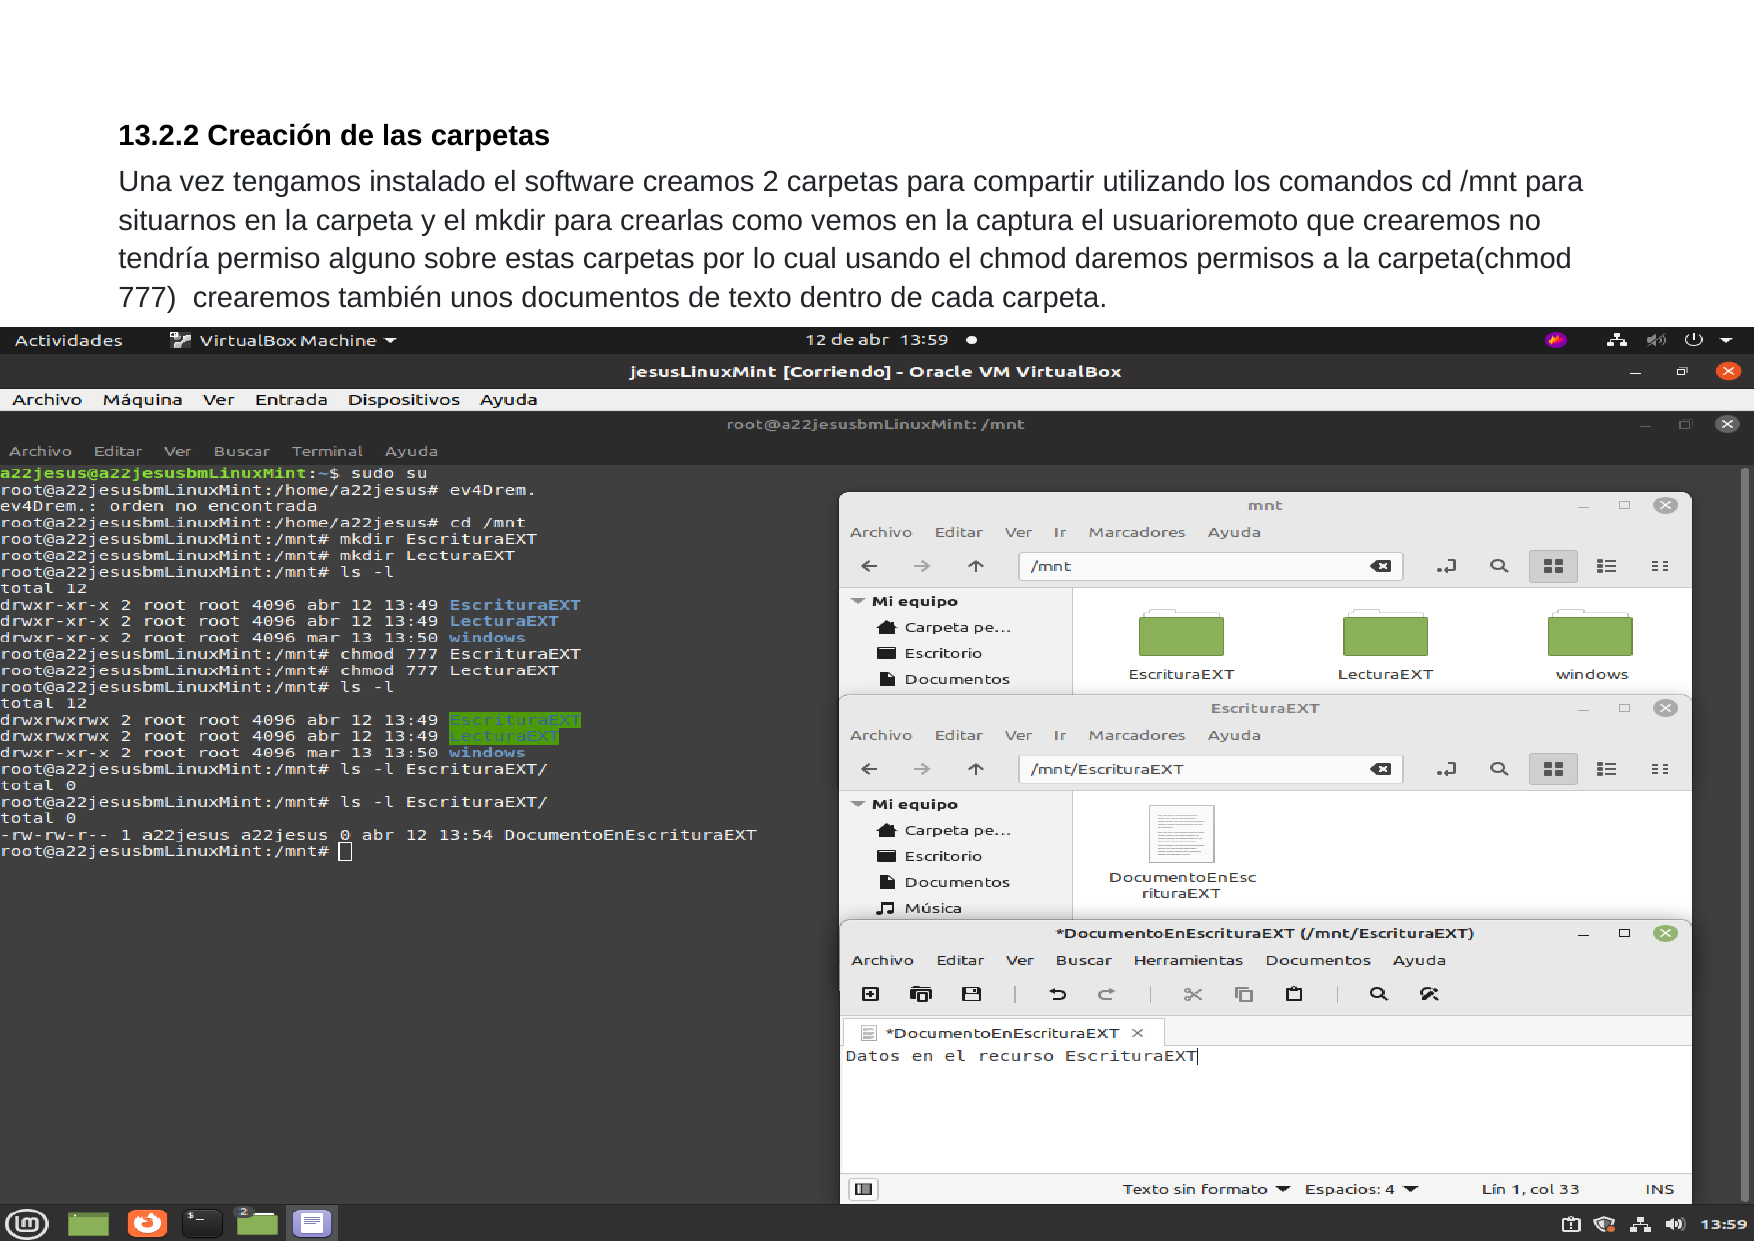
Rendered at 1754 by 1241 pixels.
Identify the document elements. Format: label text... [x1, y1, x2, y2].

text Una vez tengamos instalado el software creamos 2 carpetas para compartir utilizando los comandos cd /mnt para situarnos en la carpeta y el mkdir para crearlas como vemos en la captura el usuarioremoto que crearemos no tendría permiso alguno sobre estas carpetas por lo cual usando el chmod daremos permisos a la carpeta(chmod 777) crearemos también unos documentos de texto dentro de cada carpeta. [118, 164, 1636, 313]
picture [0, 327, 1754, 1241]
subtitle 13.2.2 Creación de las carpetas [118, 118, 1636, 152]
